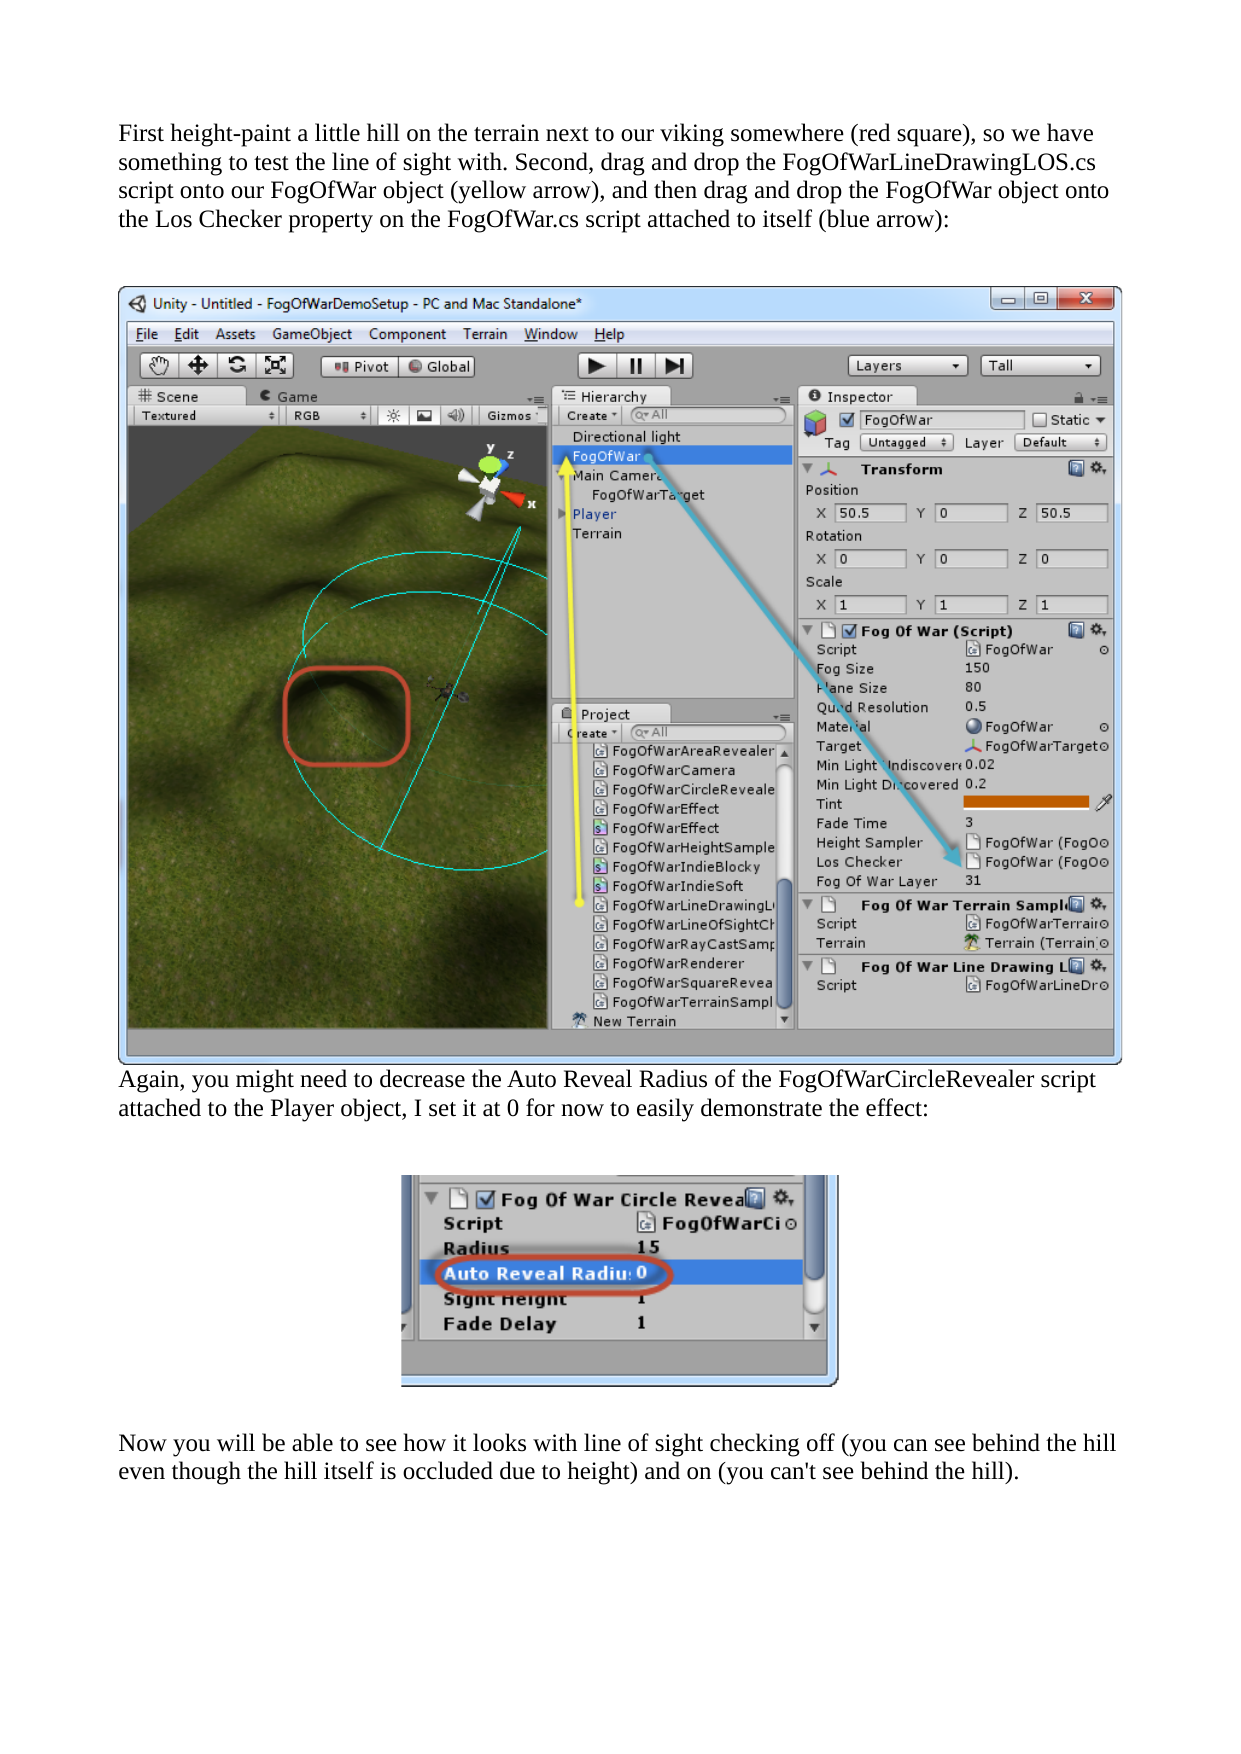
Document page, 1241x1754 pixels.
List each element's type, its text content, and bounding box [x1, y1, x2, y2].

picture [118, 286, 1123, 1065]
text First height-paint a little hill on the terrain next to our viking somewhere (red square), so we have something to test the line of sight with. Second, drag and drop the FogOfWarLineDrawingLOS.cs script onto our FogOfWar object (yellow arrow), and then drag and drop the FogOfWar object onto the Los Checker property on the FogOfWar.cs script attached to itself (blue arrow): [118, 118, 1122, 233]
picture [401, 1175, 839, 1387]
text Now you will be able to see how it looks with line of sight checking off (you can see behind the hill even though the hill itself is occluded due to height) and on (you can't see behind the hill). [118, 1428, 1122, 1485]
text Again, you might need to decrease the Auto Reveal Radius of the FogOfWarCircleRevealer script attached to the Player object, I set it at 0 for now to easily demonstrate the effect: [118, 1065, 1122, 1122]
